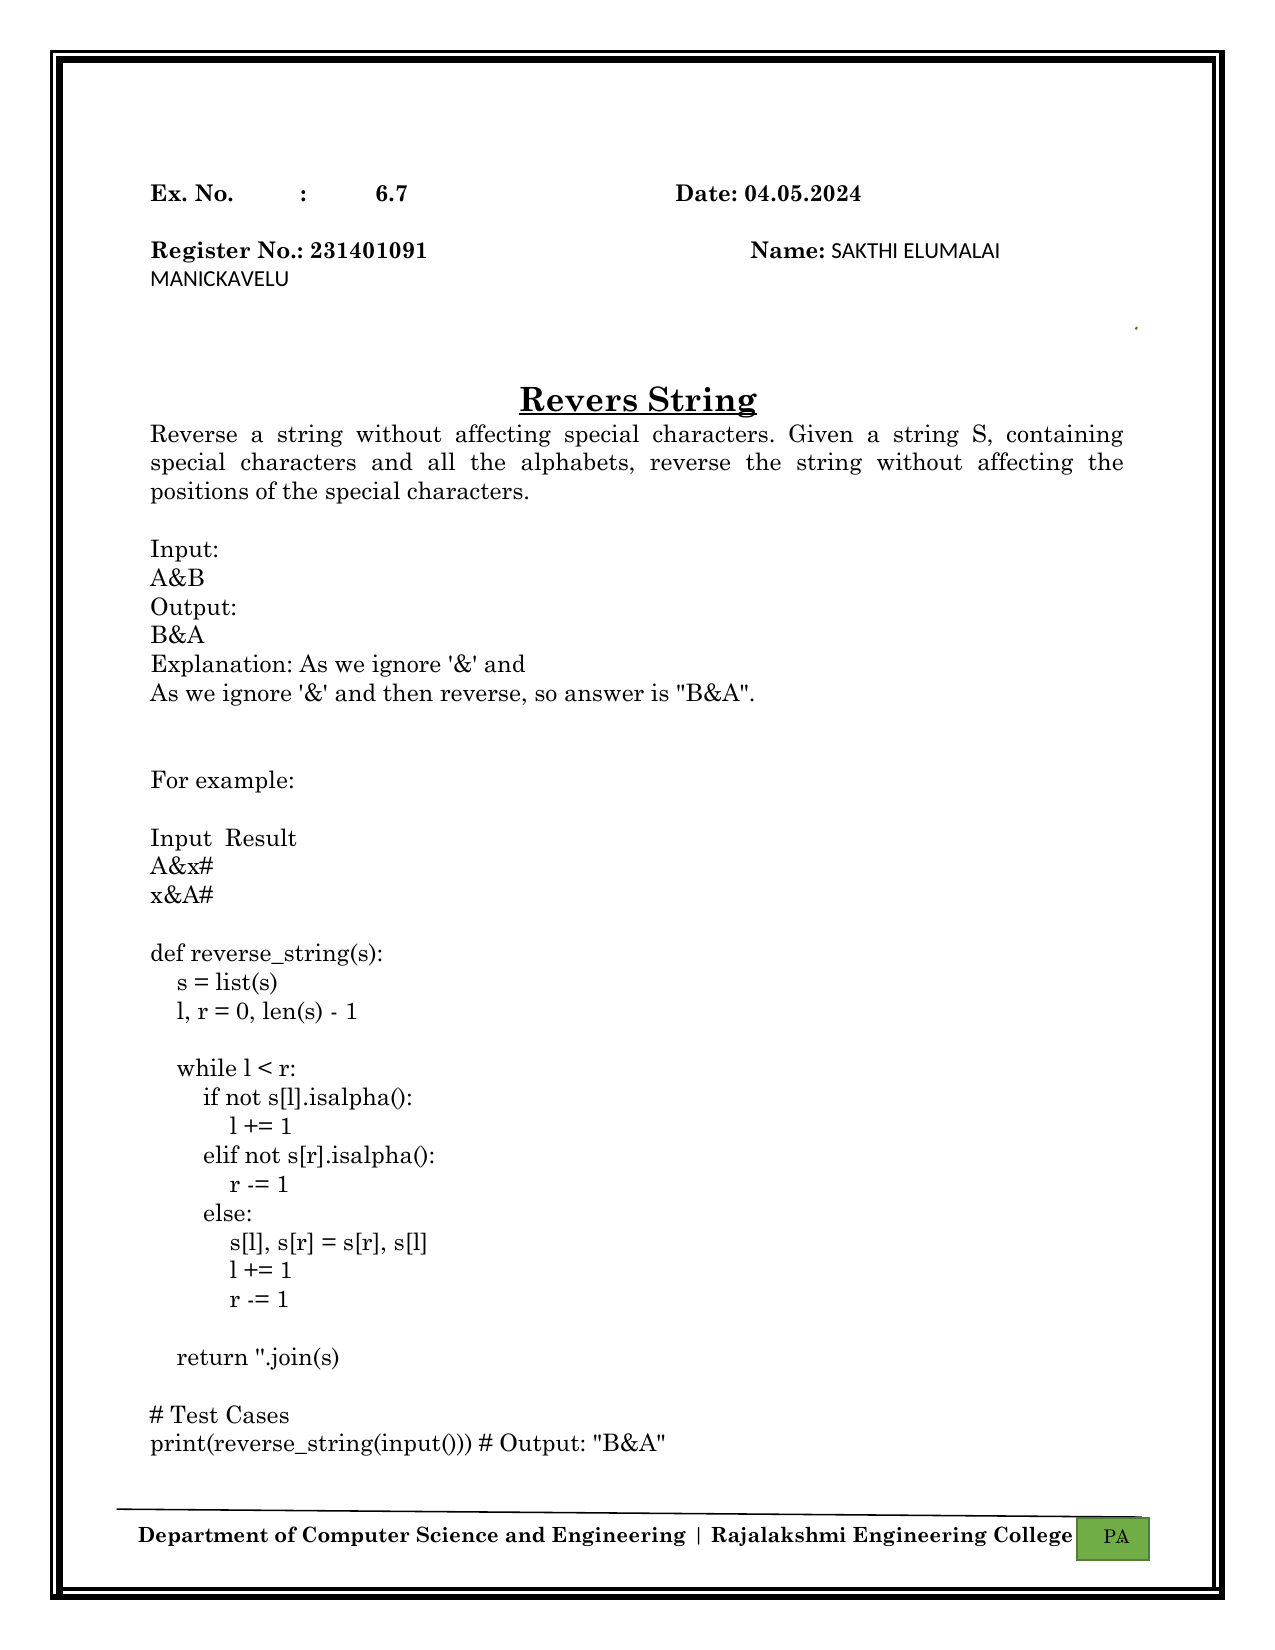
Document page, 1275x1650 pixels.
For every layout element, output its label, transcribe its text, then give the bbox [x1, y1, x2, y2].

text B&A [150, 620, 1125, 649]
text Explanation: As we ignore '&' and [150, 649, 1125, 678]
text Input Result [150, 822, 1125, 851]
text else: [150, 1197, 1125, 1226]
text s = list(s) [150, 967, 1125, 995]
text A&x# [150, 851, 1125, 880]
text l += 1 [150, 1255, 1125, 1284]
text r -= 1 [150, 1168, 1125, 1197]
text Output: [150, 591, 1125, 620]
text For example: [150, 764, 1125, 793]
text Revers String [150, 378, 1125, 418]
text Reverse a string without affecting special characters. Given a string S, containing special characters and all the alphabets, reverse the string without affecting the positions of the special characters. [150, 418, 1125, 505]
text Input: [150, 534, 1125, 563]
text r -= 1 [150, 1284, 1125, 1313]
text Ex. No. : 6.7 Date: 04.05.2024 [150, 179, 1125, 207]
text print(reverse_string(input())) # Output: "B&A" [150, 1428, 1125, 1457]
text A&B [150, 563, 1125, 591]
text Register No.: 231401091 Name: SAKTHI ELUMALAI MANICKAVELU [150, 236, 1125, 292]
text s[l], s[r] = s[r], s[l] [150, 1226, 1125, 1255]
text while l < r: [150, 1053, 1125, 1082]
text l, r = 0, len(s) - 1 [150, 995, 1125, 1024]
text def reverse_string(s): [150, 938, 1125, 967]
text x&A# [150, 880, 1125, 909]
text return ''.join(s) [150, 1342, 1125, 1371]
text # Test Cases [150, 1399, 1125, 1428]
text l += 1 [150, 1111, 1125, 1140]
text if not s[l].isalpha(): [150, 1082, 1125, 1111]
text elif not s[r].isalpha(): [150, 1140, 1125, 1168]
text As we ignore '&' and then reverse, so answer is "B&A". [150, 678, 1125, 707]
